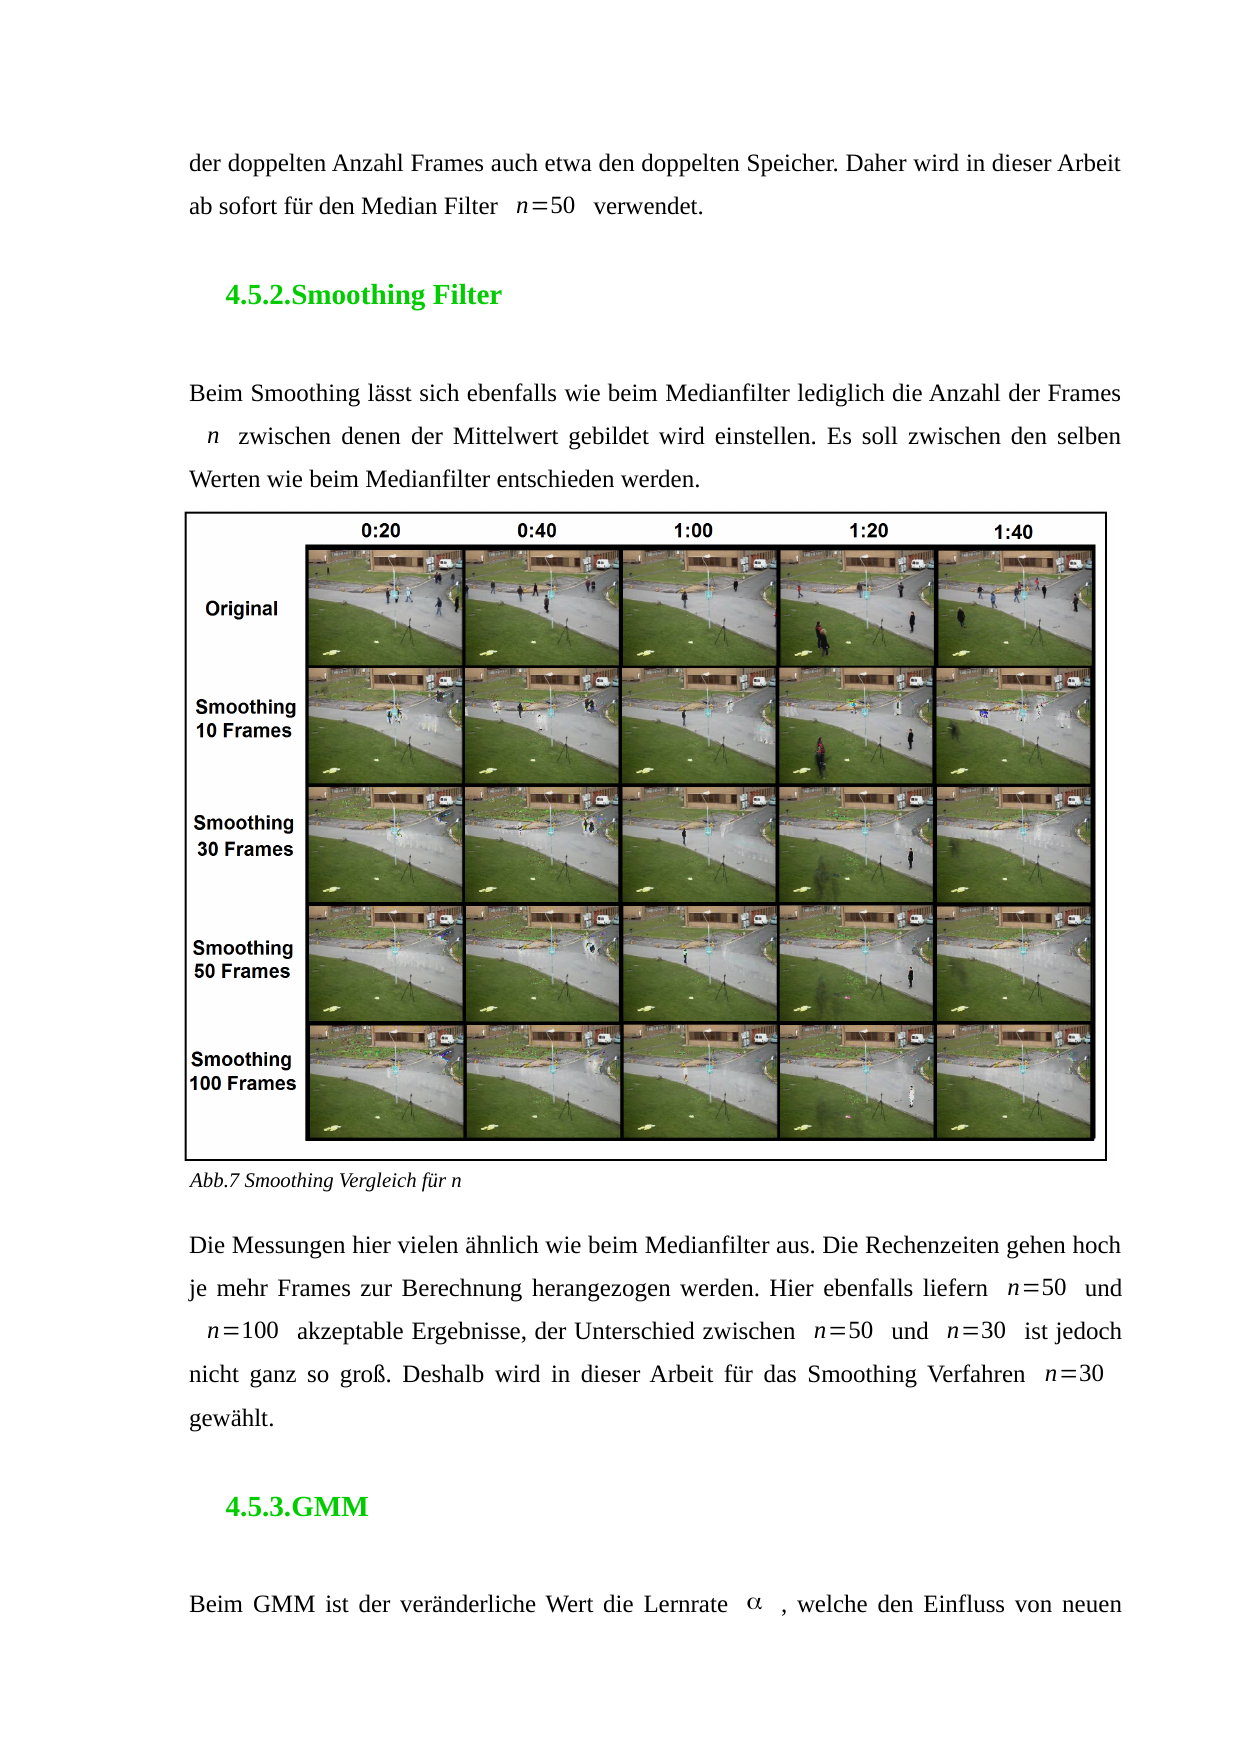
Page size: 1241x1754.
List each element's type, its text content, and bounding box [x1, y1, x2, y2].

text Abb.7 Smoothing Vergleich für n [180, 507, 1199, 1192]
text Beim Smoothing lässt sich ebenfalls wie beim Medianfilter lediglich die Anzahl der Frameszwischen denen der Mittelwert gebildet wird einstellen. Es soll zwischen den selben Werten wie beim Medianfilter entschieden werden. [189, 378, 1122, 493]
text 4.5.3.GMM [189, 1489, 1122, 1522]
text Die Messungen hier vielen ähnlich wie beim Medianfilter aus. Die Rechenzeiten gehen hoch je mehr Frames zur Berechnung herangezogen werden. Hier ebenfalls liefernundakzeptable Ergebnisse, der Unterschied zwischenundist jedoch nicht ganz so groß. Deshalb wird in dieser Arbeit für das Smoothing Verfahrengewählt. [180, 1192, 1199, 1431]
text Beim GMM ist der veränderliche Wert die Lernrate, welche den Einfluss von neuen Farben einstellt. Getestet sollen die Werte. Jeder Wert darunter würde die Änderung eindeutig zu langsam machen. Werte darüber liegen bereits bei 1. Eine Lernrate von 1 würde 100% Veränderung pro Frame bedeuten, was das Originalvideo zurückgeben würde. [189, 1589, 1122, 1618]
text Es lässt sich erkennen, dass natürlich die gebrauchte Zeit und die Größe desproportional zueinander sind. Obwohl beiunddie Zeit daher am besten war, schneiden diese beiden Werte in der Qualität zu schlecht ab. Schneidet in der Qualität besser ab als, braucht nur etwa 1,2 mal so lange zum Rechnen, verbraucht aber aufgrund der doppelten Anzahl Frames auch etwa den doppelten Speicher. Daher wird in dieser Arbeit ab sofort für den Median Filterverwendet. [189, 148, 1122, 219]
text [180, 495, 1199, 507]
text 4.5.2.Smoothing Filter [189, 277, 1122, 311]
picture [180, 507, 1114, 1168]
